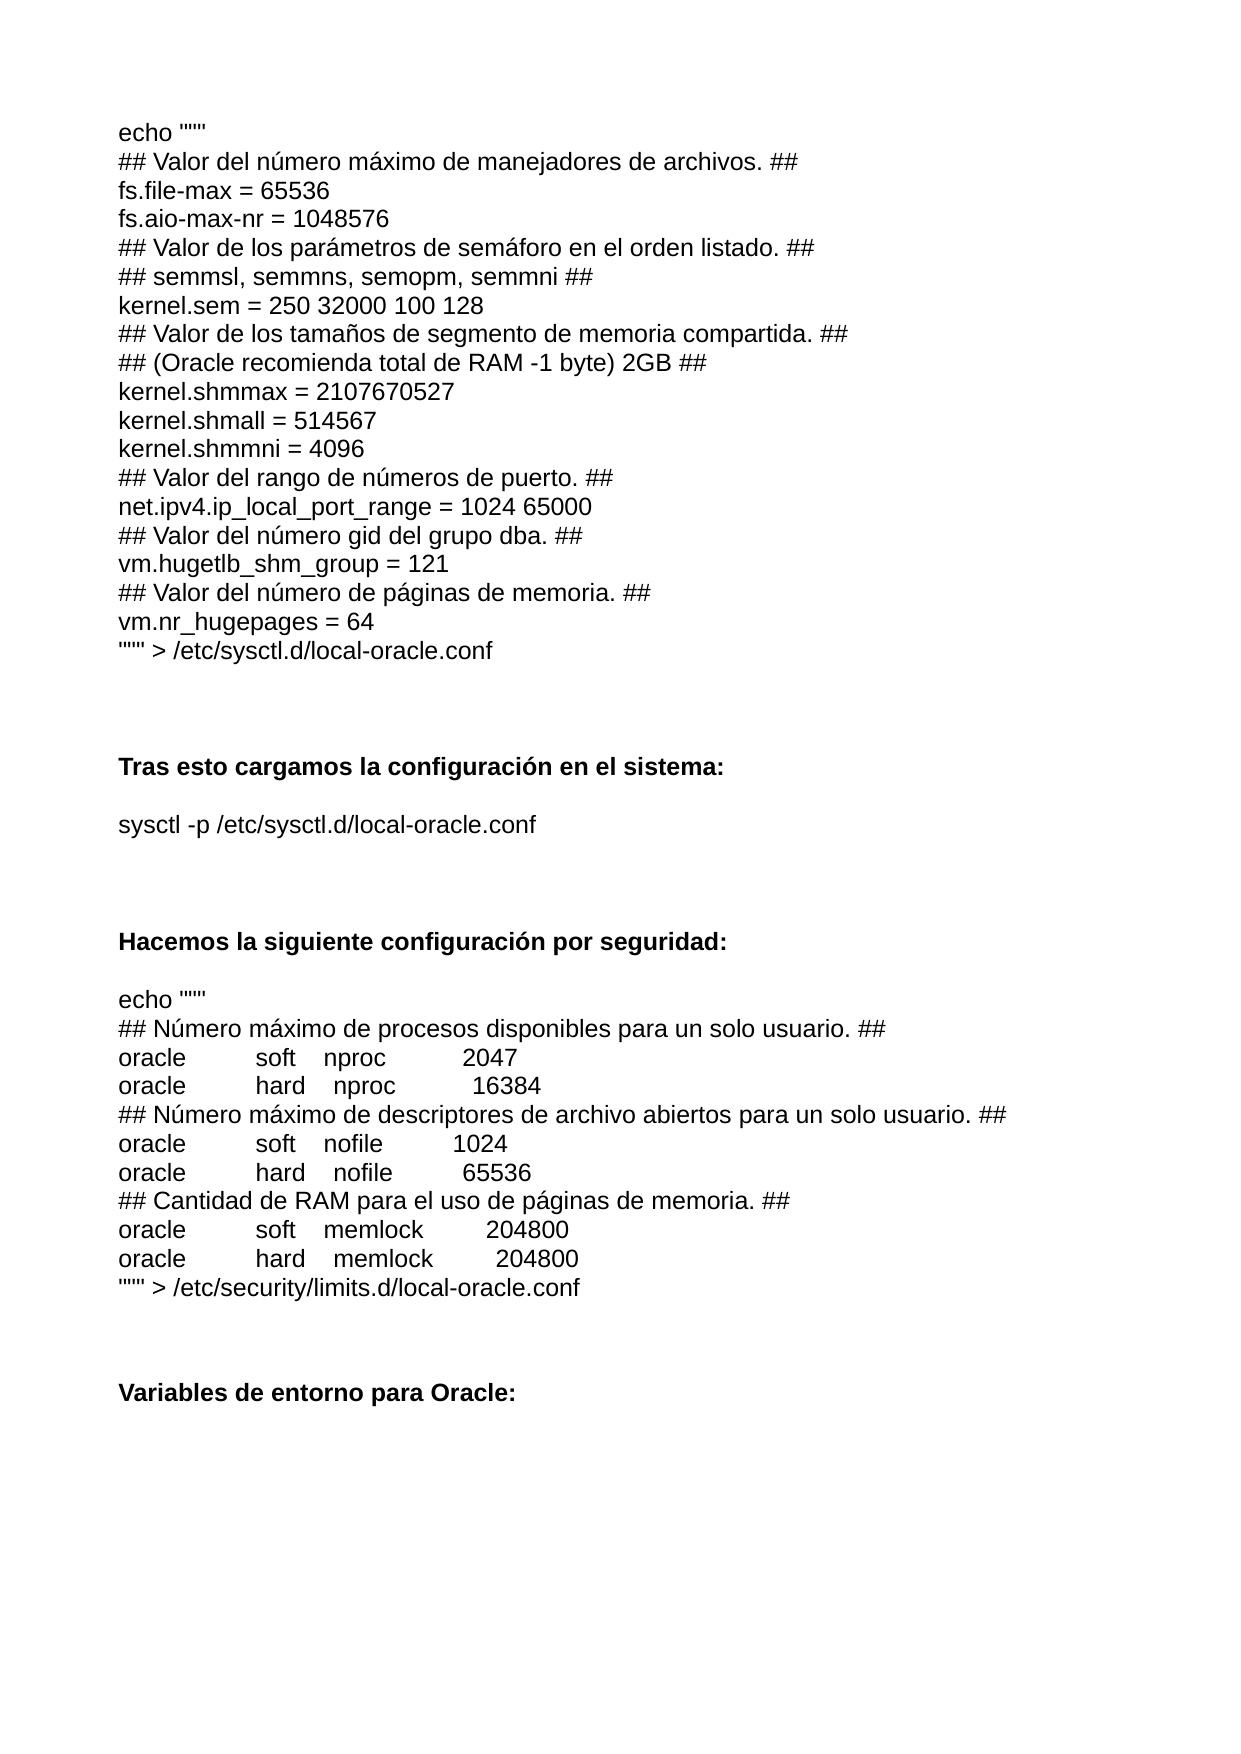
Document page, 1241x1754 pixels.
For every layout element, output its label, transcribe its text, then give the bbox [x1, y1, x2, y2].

text kernel.sem = 250 32000 100 128 [118, 291, 1122, 319]
text ## Valor del número de páginas de memoria. ## [118, 578, 1122, 607]
text """ > /etc/sysctl.d/local-oracle.conf [118, 636, 1122, 664]
text ## Número máximo de descriptores de archivo abiertos para un solo usuario. ## [118, 1100, 1122, 1129]
text oracle soft nofile 1024 [118, 1129, 1122, 1157]
text ## Número máximo de procesos disponibles para un solo usuario. ## [118, 1014, 1122, 1042]
text Hacemos la siguiente configuración por seguridad: [118, 927, 1122, 956]
text vm.hugetlb_shm_group = 121 [118, 549, 1122, 578]
text """ > /etc/security/limits.d/local-oracle.conf [118, 1272, 1122, 1301]
text echo """ [118, 118, 1122, 147]
text oracle soft nproc 2047 [118, 1042, 1122, 1071]
text Variables de entorno para Oracle: [118, 1378, 1122, 1407]
text oracle hard nofile 65536 [118, 1157, 1122, 1186]
text ## Valor de los parámetros de semáforo en el orden listado. ## [118, 233, 1122, 262]
text Tras esto cargamos la configuración en el sistema: [118, 752, 1122, 781]
text net.ipv4.ip_local_port_range = 1024 65000 [118, 492, 1122, 521]
text oracle soft memlock 204800 [118, 1215, 1122, 1244]
text oracle hard nproc 16384 [118, 1071, 1122, 1100]
text oracle hard memlock 204800 [118, 1244, 1122, 1272]
text fs.aio-max-nr = 1048576 [118, 204, 1122, 233]
text ## (Oracle recomienda total de RAM -1 byte) 2GB ## [118, 348, 1122, 377]
text vm.nr_hugepages = 64 [118, 607, 1122, 636]
text fs.file-max = 65536 [118, 176, 1122, 204]
text kernel.shmmax = 2107670527 [118, 377, 1122, 406]
text ## Valor de los tamaños de segmento de memoria compartida. ## [118, 319, 1122, 348]
text sysctl -p /etc/sysctl.d/local-oracle.conf [118, 810, 1122, 839]
text ## Valor del rango de números de puerto. ## [118, 463, 1122, 492]
text ## semmsl, semmns, semopm, semmni ## [118, 262, 1122, 291]
text ## Valor del número máximo de manejadores de archivos. ## [118, 147, 1122, 176]
text ## Cantidad de RAM para el uso de páginas de memoria. ## [118, 1186, 1122, 1215]
text kernel.shmall = 514567 [118, 406, 1122, 434]
text ## Valor del número gid del grupo dba. ## [118, 521, 1122, 549]
text echo """ [118, 985, 1122, 1014]
text kernel.shmmni = 4096 [118, 434, 1122, 463]
